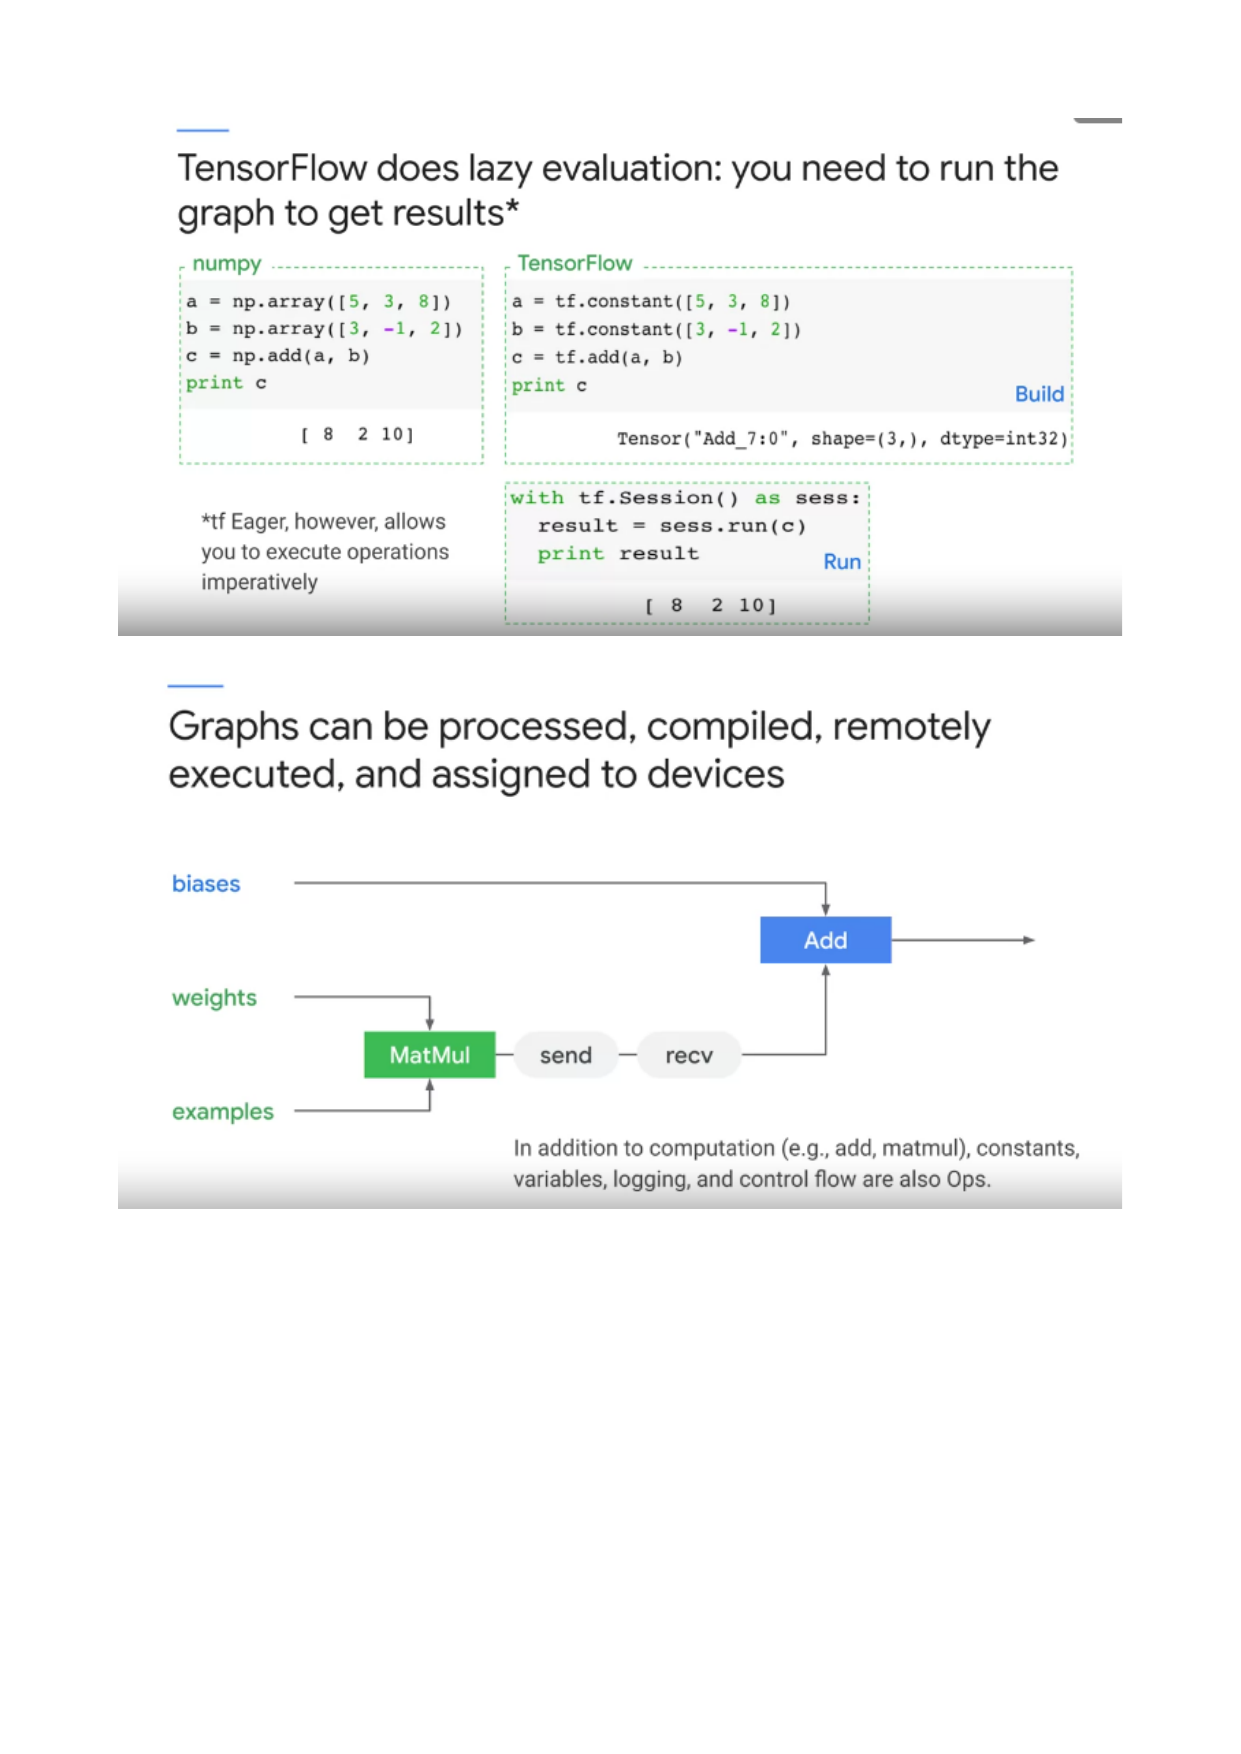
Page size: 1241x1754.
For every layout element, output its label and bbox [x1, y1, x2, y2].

picture [118, 118, 1123, 636]
picture [118, 664, 1123, 1209]
